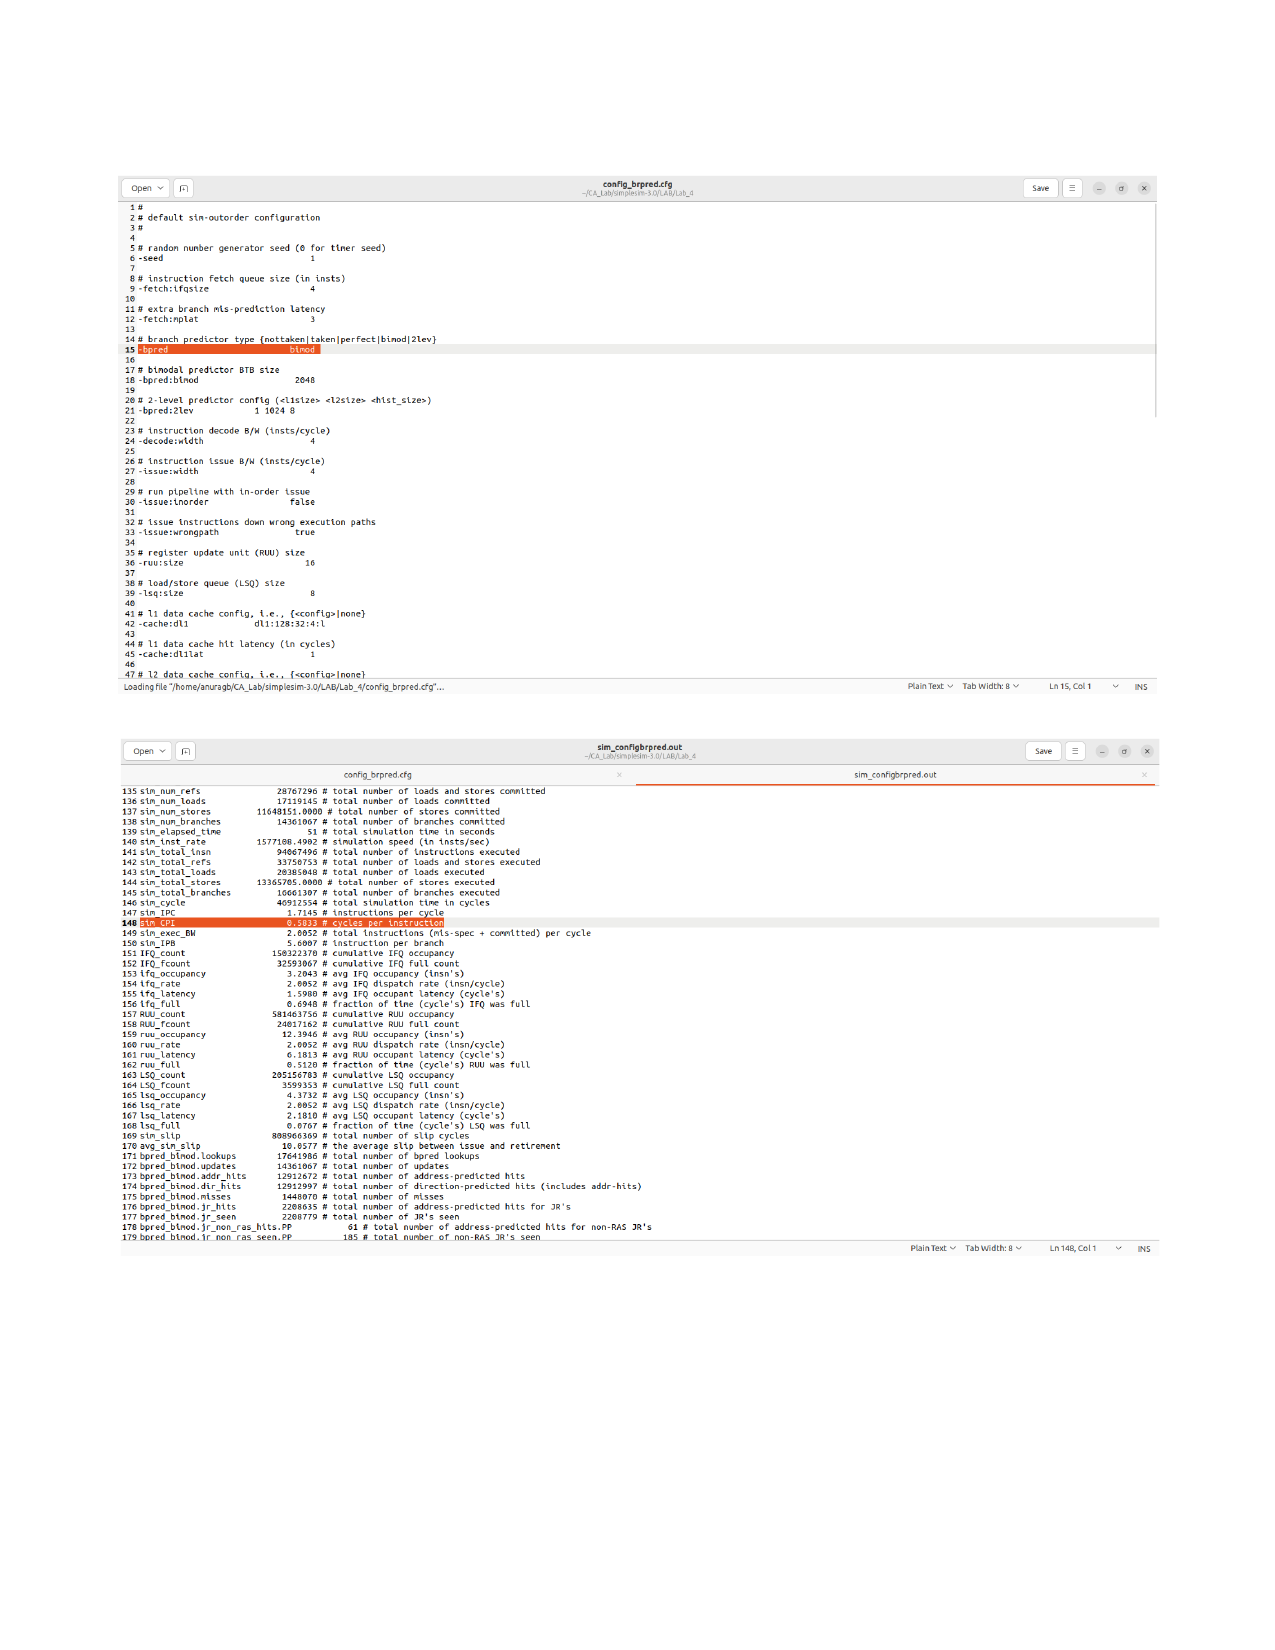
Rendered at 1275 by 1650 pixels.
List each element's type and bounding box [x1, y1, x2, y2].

picture [120, 738, 1160, 1256]
picture [118, 175, 1157, 694]
